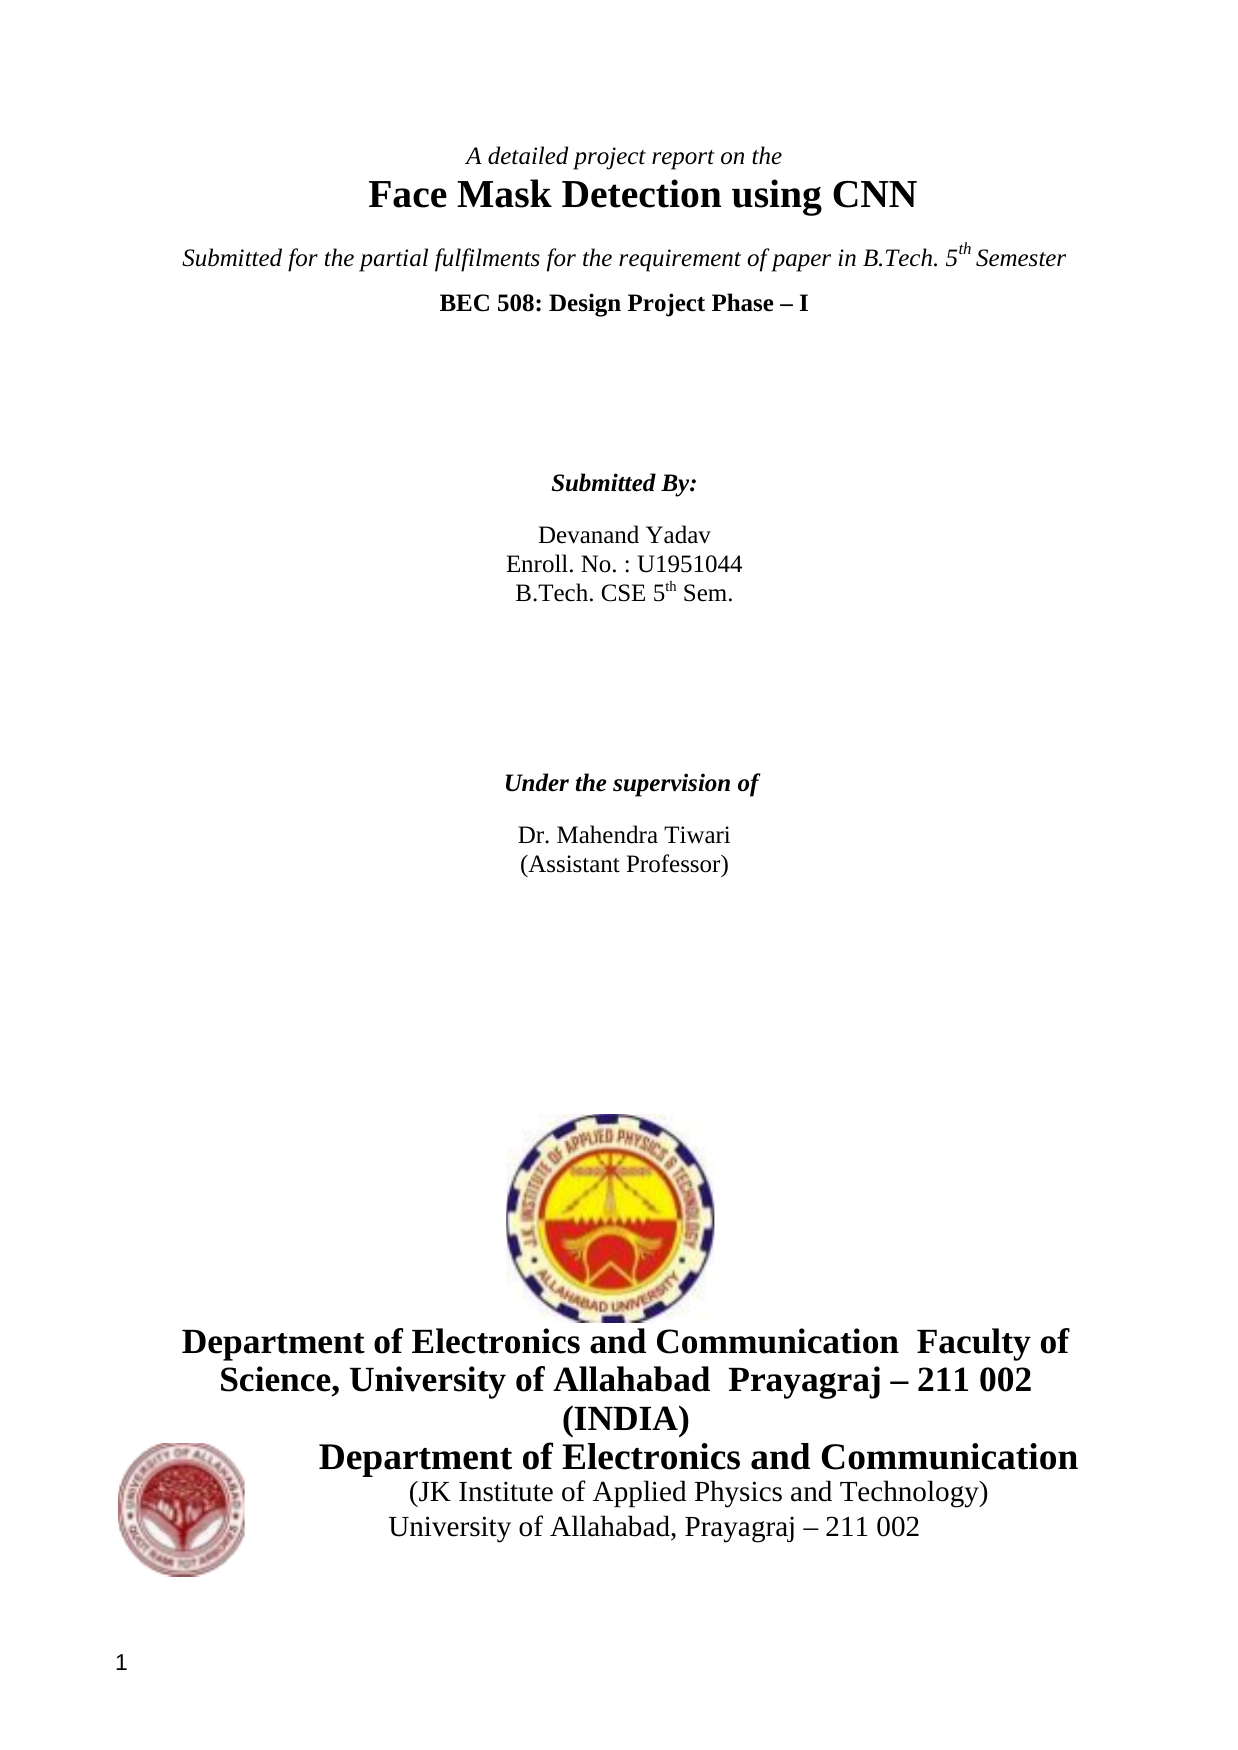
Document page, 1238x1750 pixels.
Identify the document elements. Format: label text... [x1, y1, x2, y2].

text Submitted for the partial fulfilments for the requirement of paper in B.Tech. 5th Semester BEC 508: Design Project Phase – I [178, 239, 1069, 317]
text B.Tech. CSE 5th Sem. [115, 578, 1133, 606]
text Under the supervision of [115, 768, 758, 797]
text University of Allahabad, Prayagraj – 211 002 [245, 1509, 1060, 1542]
text Devanand Yadav [115, 520, 1133, 549]
picture [506, 1114, 715, 1323]
text Enroll. No. : U1951044 [115, 549, 1133, 578]
text Submitted By: [115, 468, 1133, 497]
picture [118, 1443, 245, 1577]
text Department of Electronics and Communication Faculty of Science, University of Allahabad Prayagraj – 211 002 (INDIA) [166, 1323, 1085, 1438]
text Department of Electronics and Communication (JK Institute of Applied Physics and Technology) [308, 1438, 1089, 1508]
text Dr. Mahendra Tiwari [115, 820, 1133, 849]
text A detailed project report on the [115, 141, 1133, 170]
text (Assistant Professor) [115, 849, 1133, 878]
text Face Mask Detection using CNN [115, 170, 1133, 216]
